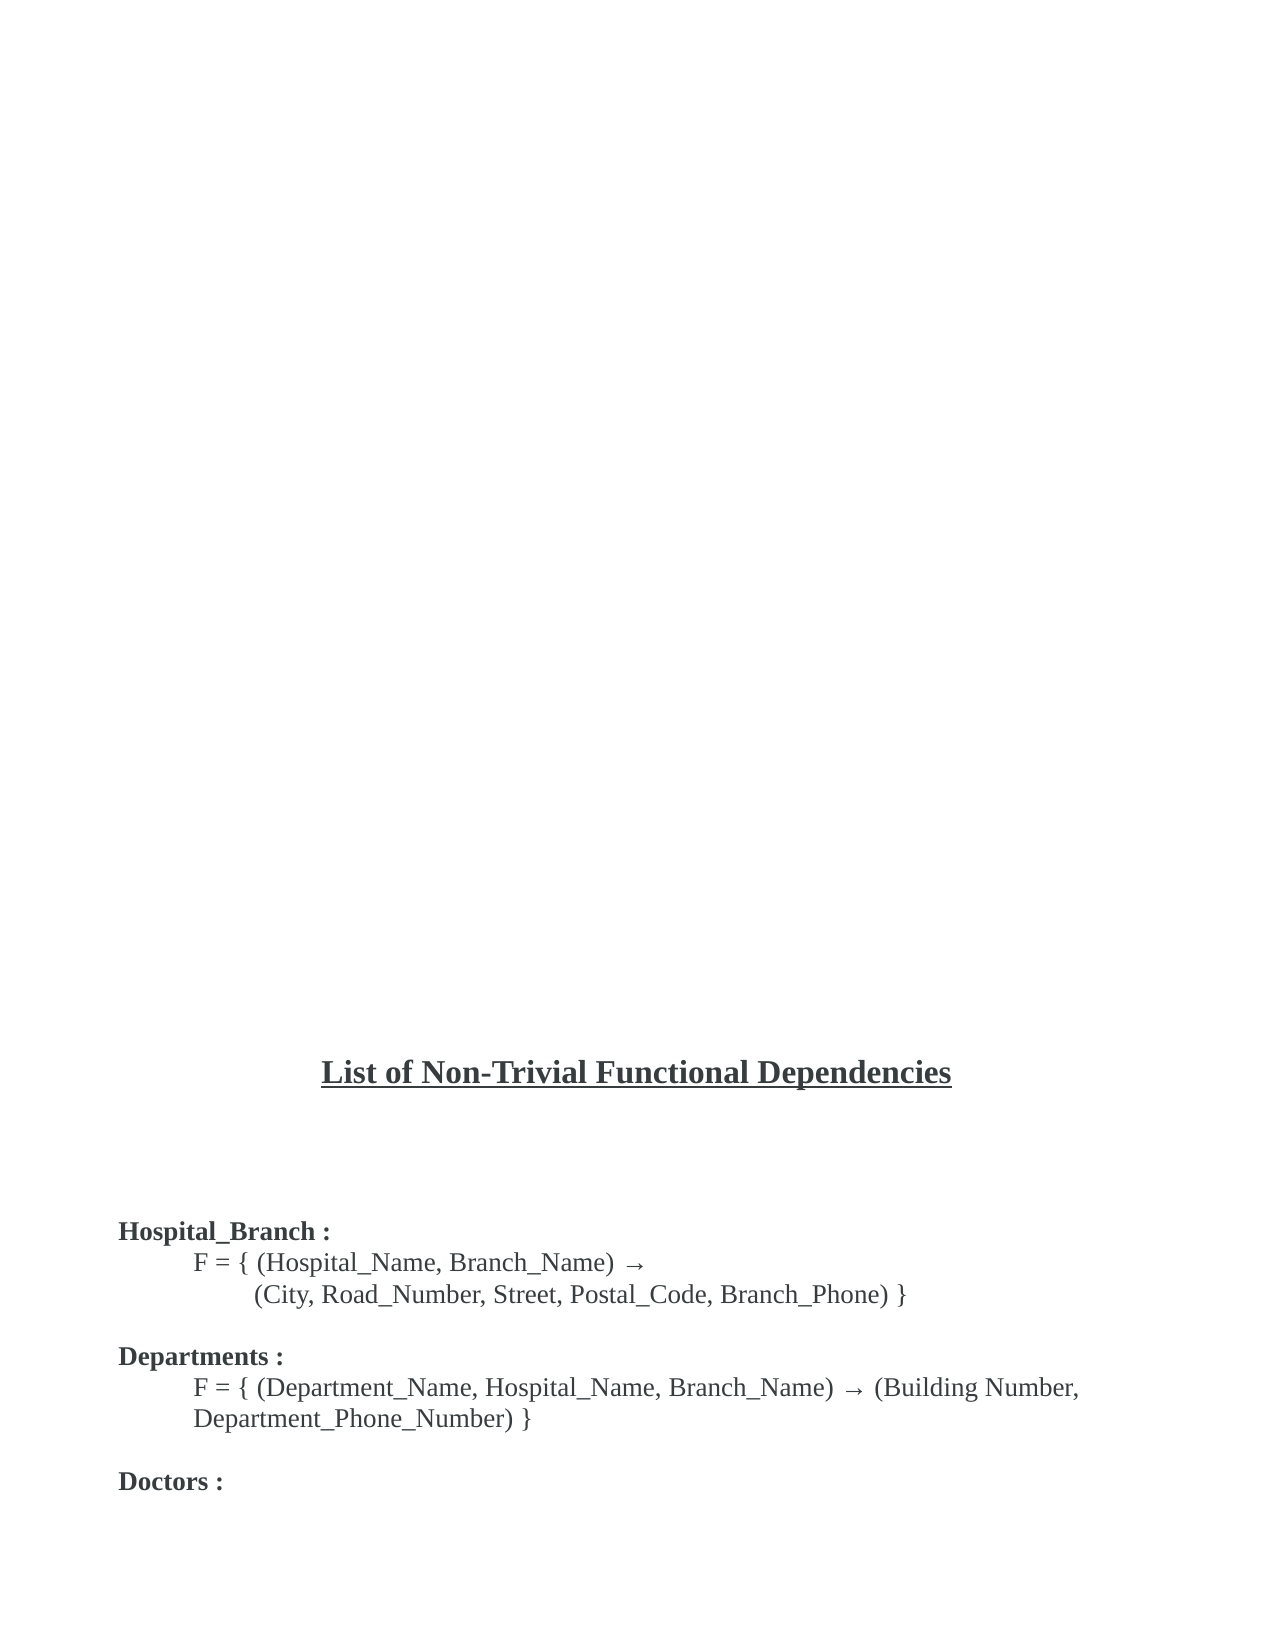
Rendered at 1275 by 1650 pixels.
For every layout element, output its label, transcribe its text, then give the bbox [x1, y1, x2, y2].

text F = { (Department_Name, Hospital_Name, Branch_Name) → (Building Number, Department_Phone_Number) } [118, 1371, 1155, 1433]
text Doctors : [118, 1464, 1155, 1496]
text (City, Road_Number, Street, Postal_Code, Branch_Phone) } [118, 1278, 1155, 1309]
text F = { (Hospital_Name, Branch_Name) → [118, 1247, 1155, 1278]
text Departments : [118, 1340, 1155, 1371]
text List of Non-Trivial Functional Dependencies [118, 1052, 1155, 1091]
text Hospital_Branch : [118, 1215, 1155, 1247]
